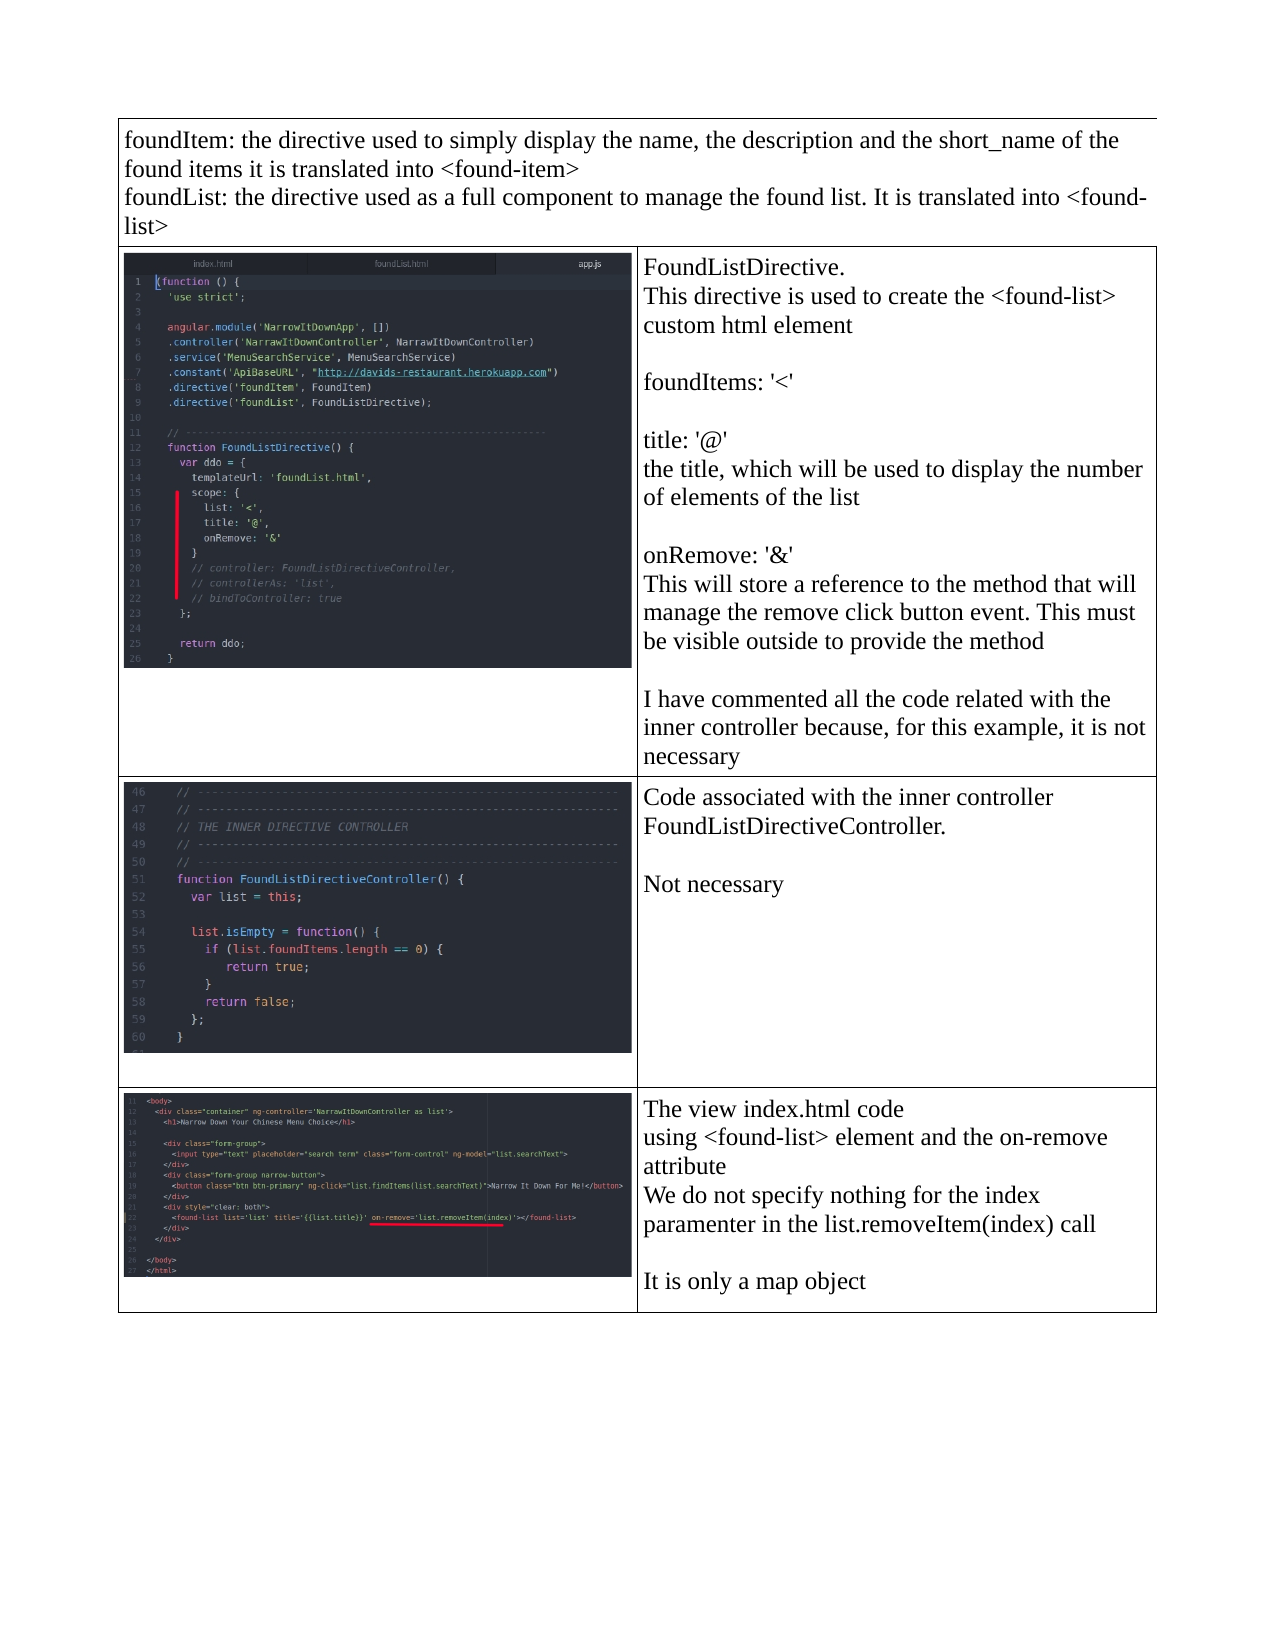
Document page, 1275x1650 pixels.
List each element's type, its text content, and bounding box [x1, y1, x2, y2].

picture [123, 782, 632, 1053]
table_header foundItem: the directive used to simply display the name, the description and the short_name of the found items it is translated into <found-item> foundList: the directive used as a full component to manage the found list. It is translated into <found-list> [119, 119, 1157, 246]
picture [123, 252, 632, 668]
table_cell The view index.html code using <found-list> element and the on-remove attribute We do not specify nothing for the index paramenter in the list.removeItem(index) call It is only a map object [638, 1088, 1156, 1312]
table_cell FoundListDirective. This directive is used to create the <found-list> custom html element foundItems: '<' title: '@' the title, which will be used to display the number of elements of the list onRemove: '&' This will store a reference to the method that will manage the remove click button event. This must be visible outside to provide the method I have commented all the code related with the inner controller because, for this example, it is not necessary [638, 247, 1156, 776]
picture [123, 1093, 632, 1277]
table_cell [119, 1088, 637, 1312]
table_cell [119, 777, 637, 1087]
table_cell [119, 247, 637, 776]
table_cell Code associated with the inner controller FoundListDirectiveController. Not necessary [638, 777, 1156, 1087]
